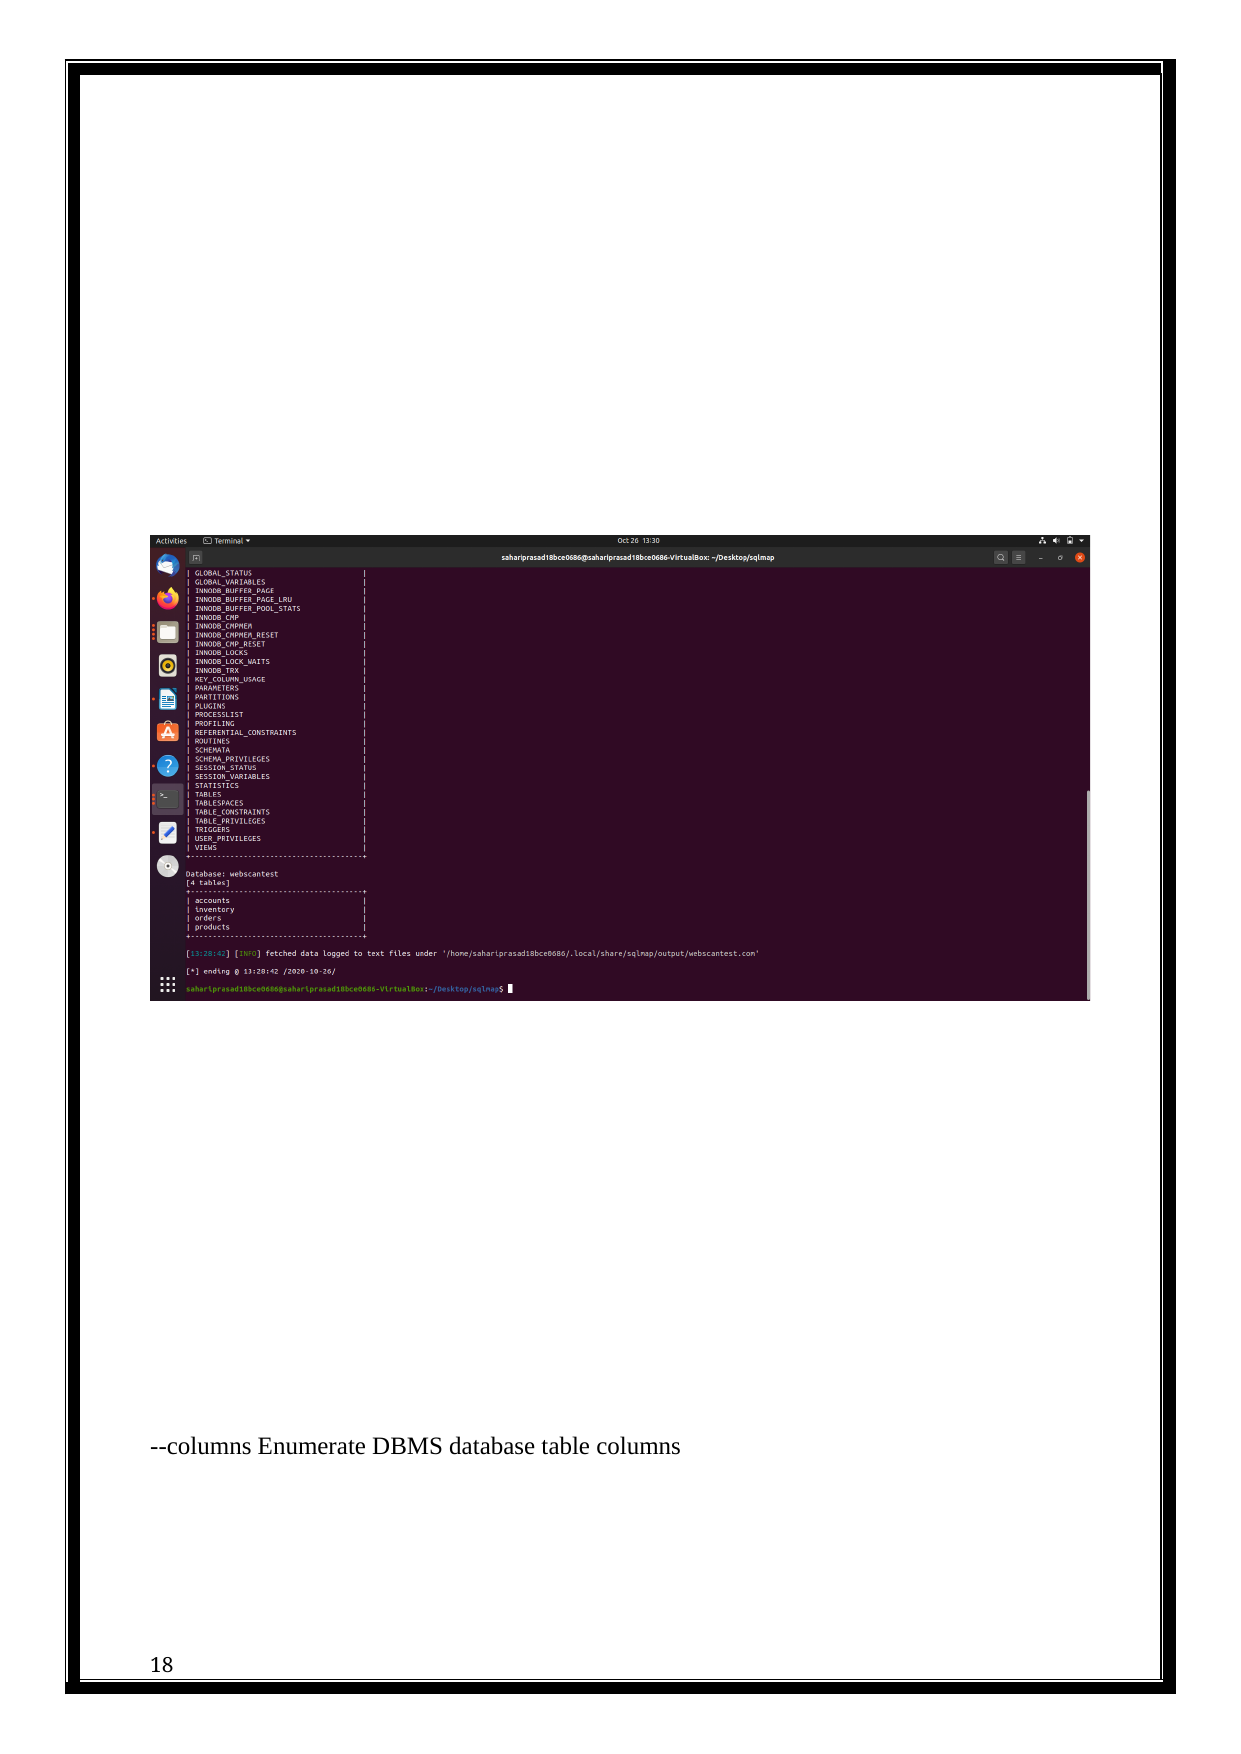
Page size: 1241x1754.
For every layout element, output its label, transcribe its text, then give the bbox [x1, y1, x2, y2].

picture [150, 535, 1091, 1001]
text --columns Enumerate DBMS database table columns [150, 1431, 1090, 1460]
